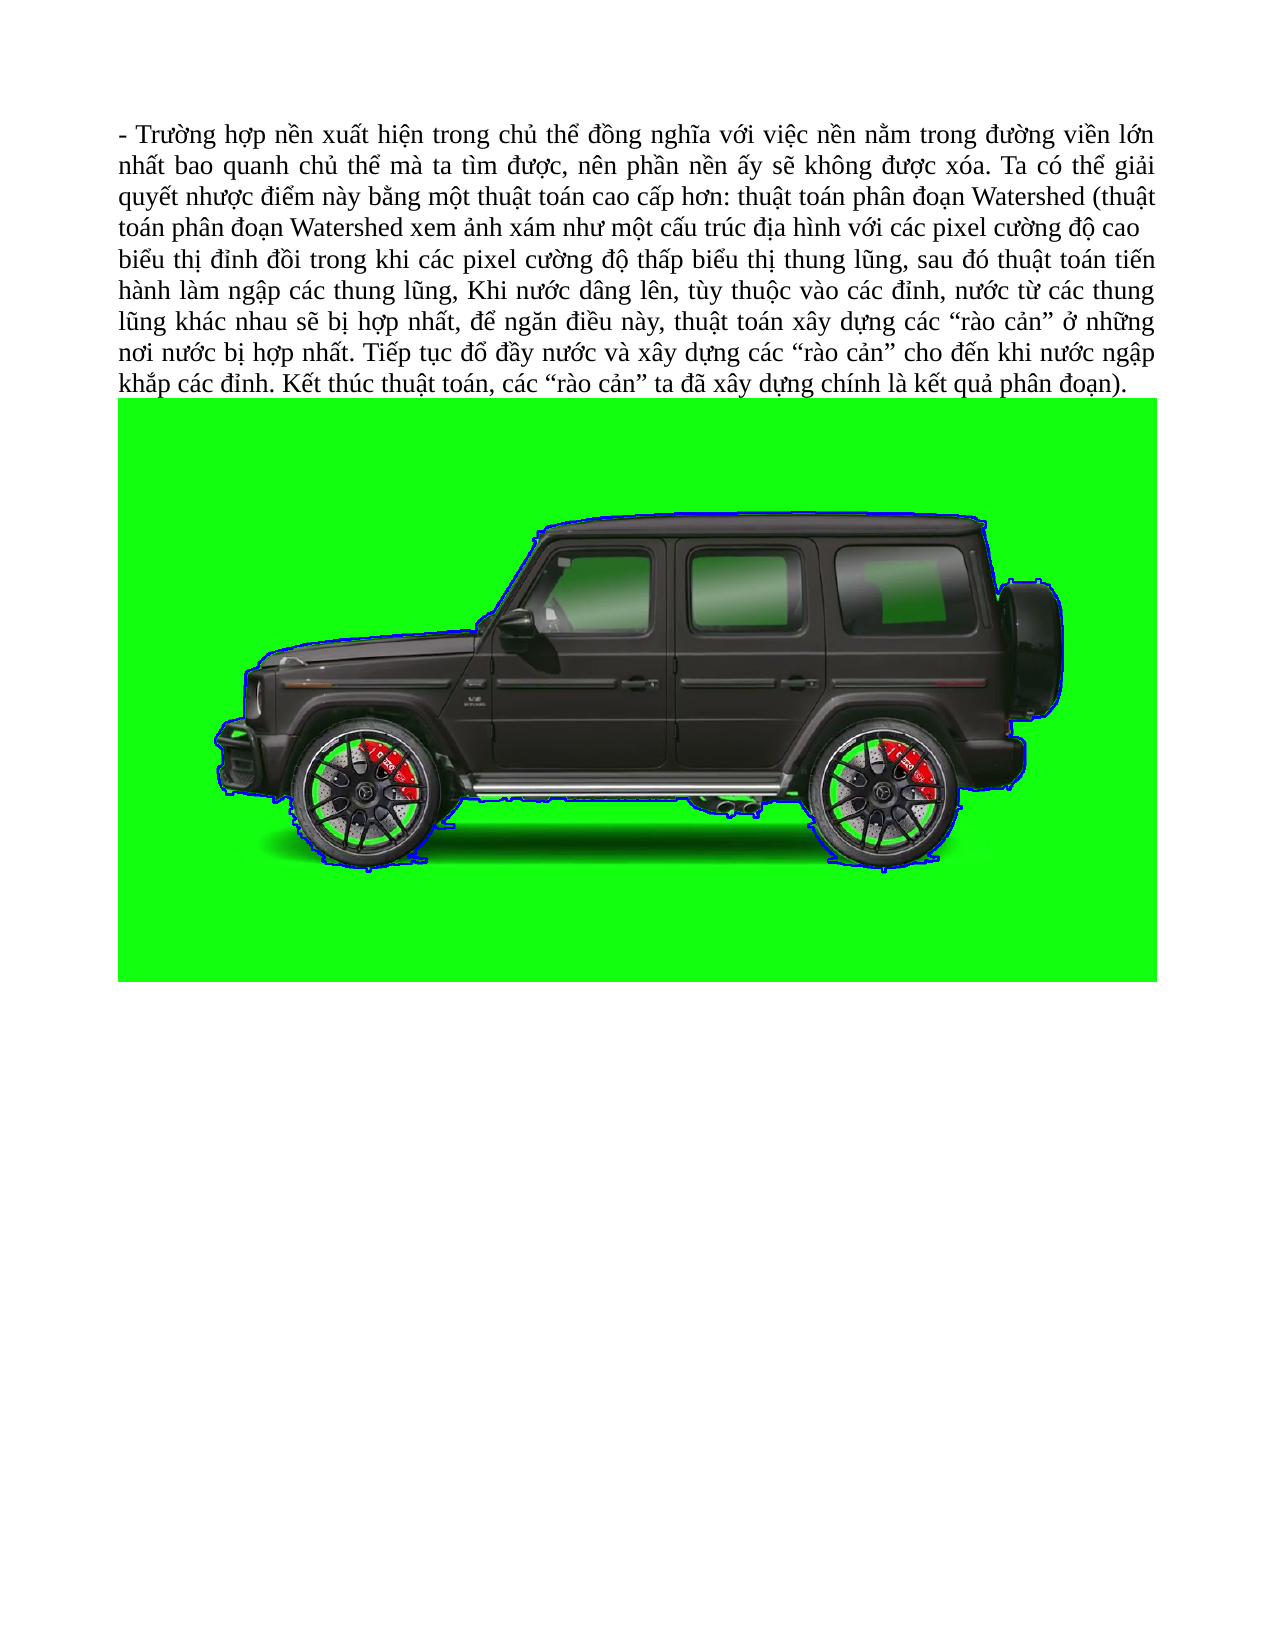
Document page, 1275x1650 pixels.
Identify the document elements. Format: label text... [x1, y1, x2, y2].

text biểu thị đỉnh đồi trong khi các pixel cường độ thấp biểu thị thung lũng, sau đó thuật toán tiến hành làm ngập các thung lũng, Khi nước dâng lên, tùy thuộc vào các đỉnh, nước từ các thung lũng khác nhau sẽ bị hợp nhất, để ngăn điều này, thuật toán xây dựng các “rào cản” ở những nơi nước bị hợp nhất. Tiếp tục đổ đầy nước và xây dựng các “rào cản” cho đến khi nước ngập khắp các đỉnh. Kết thúc thuật toán, các “rào cản” ta đã xây dựng chính là kết quả phân đoạn). [118, 243, 1157, 398]
text - Trường hợp nền xuất hiện trong chủ thể đồng nghĩa với việc nền nằm trong đường viền lớn nhất bao quanh chủ thể mà ta tìm được, nên phần nền ấy sẽ không được xóa. Ta có thể giải quyết nhược điểm này bằng một thuật toán cao cấp hơn: thuật toán phân đoạn Watershed (thuật toán phân đoạn Watershed xem ảnh xám như một cấu trúc địa hình với các pixel cường độ cao [118, 118, 1157, 243]
picture [118, 398, 1157, 982]
